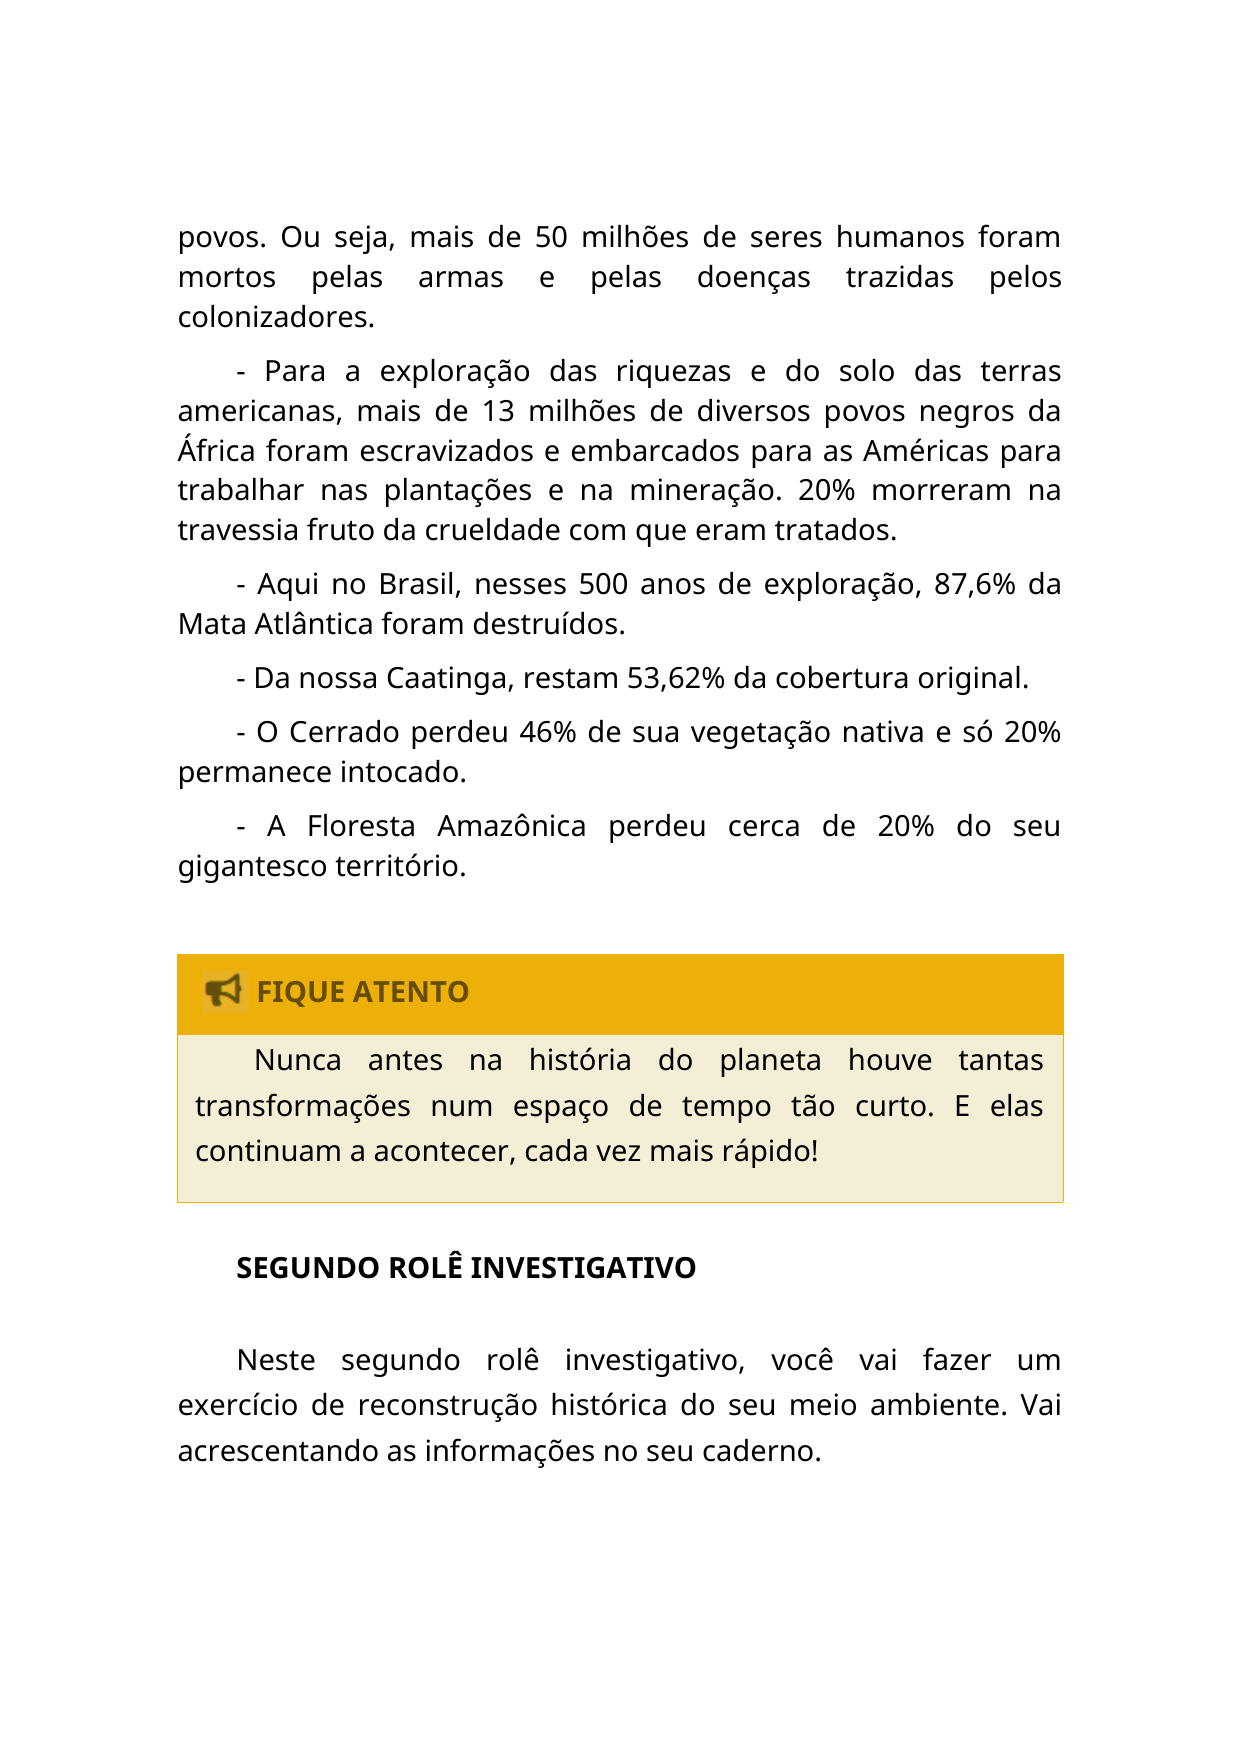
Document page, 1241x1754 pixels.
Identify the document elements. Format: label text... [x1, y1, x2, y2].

table_header FIQUE ATENTO [178, 955, 1063, 1034]
text - Para a exploração das riquezas e do solo das terras americanas, mais de 13 milhões de diversos povos negros da África foram escravizados e embarcados para as Américas para trabalhar nas plantações e na mineração. 20% morreram na travessia fruto da crueldade com que eram tratados. [177, 350, 1063, 549]
text Neste segundo rolê investigativo, você vai fazer um exercício de reconstrução histórica do seu meio ambiente. Vai acrescentando as informações no seu caderno. [177, 1339, 1063, 1470]
table_cell Nunca antes na história do planeta houve tantas transformações num espaço de tempo tão curto. E elas continuam a acontecer, cada vez mais rápido! [178, 1035, 1063, 1202]
picture [202, 971, 249, 1013]
text - Aqui no Brasil, nesses 500 anos de exploração, 87,6% da Mata Atlântica foram destruídos. [177, 563, 1063, 643]
text SEGUNDO ROLÊ INVESTIGATIVO [177, 1248, 1063, 1287]
text povos. Ou seja, mais de 50 milhões de seres humanos foram mortos pelas armas e pelas doenças trazidas pelos colonizadores. [177, 217, 1063, 336]
text - Da nossa Caatinga, restam 53,62% da cobertura original. [177, 657, 1063, 697]
text - A Floresta Amazônica perdeu cerca de 20% do seu gigantesco território. [177, 806, 1063, 885]
text - O Cerrado perdeu 46% de sua vegetação nativa e só 20% permanece intocado. [177, 712, 1063, 791]
